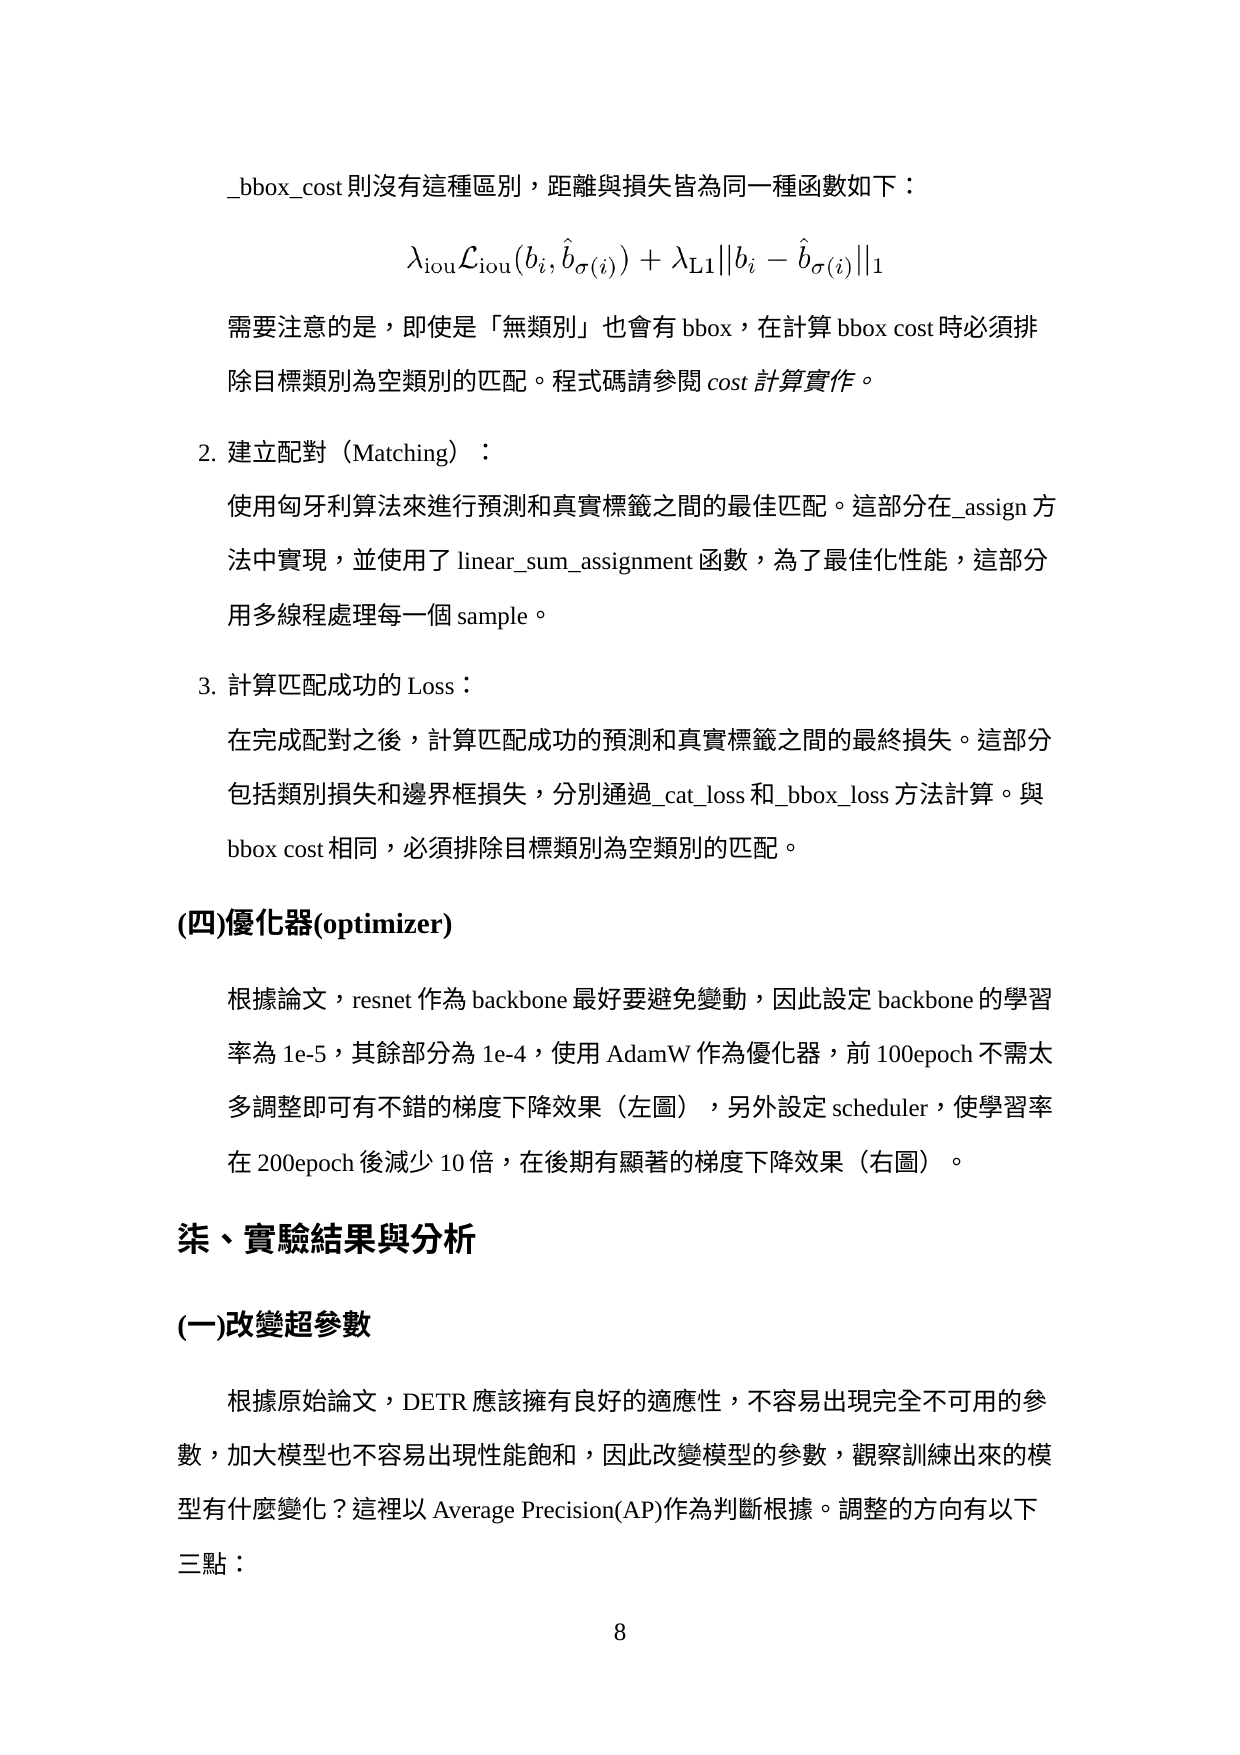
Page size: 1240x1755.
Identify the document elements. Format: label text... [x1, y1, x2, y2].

list _bbox_cost則沒有這種區別，距離與損失皆為同一種函數如下： [198, 166, 1062, 202]
list 根據論文，resnet作為backbone最好要避免變動，因此設定backbone的學習率為1e-5，其餘部分為1e-4，使用AdamW作為優化器，前100epoch不需太多調整即可有不錯的梯度下降效果（左圖），另外設定scheduler，使學習率在200epoch後減少10倍，在後期有顯著的梯度下降效果（右圖）。 [198, 979, 1062, 1178]
list 建立配對（Matching）： 使用匈牙利算法來進行預測和真實標籤之間的最佳匹配。這部分在_assign方法中實現，並使用了linear_sum_assignment函數，為了最佳化性能，這部分用多線程處理每一個sample。 [198, 432, 1062, 631]
list 計算匹配成功的Loss： 在完成配對之後，計算匹配成功的預測和真實標籤之間的最終損失。這部分包括類別損失和邊界框損失，分別通過_cat_loss和_bbox_loss方法計算。與bbox cost相同，必須排除目標類別為空類別的匹配。 [198, 666, 1062, 865]
subtitle 改變超參數 [177, 1301, 1062, 1344]
text 根據原始論文，DETR應該擁有良好的適應性，不容易出現完全不可用的參數，加大模型也不容易出現性能飽和，因此改變模型的參數，觀察訓練出來的模型有什麼變化？這裡以Average Precision(AP)作為判斷根據。調整的方向有以下三點： [177, 1381, 1062, 1581]
subtitle 優化器(optimizer) [177, 899, 1062, 942]
subtitle 實驗結果與分析 [177, 1213, 1062, 1261]
picture [402, 236, 888, 280]
list 需要注意的是，即使是「無類別」也會有bbox，在計算bbox cost時必須排除目標類別為空類別的匹配。程式碼請參閱cost計算實作。 [198, 307, 1062, 398]
